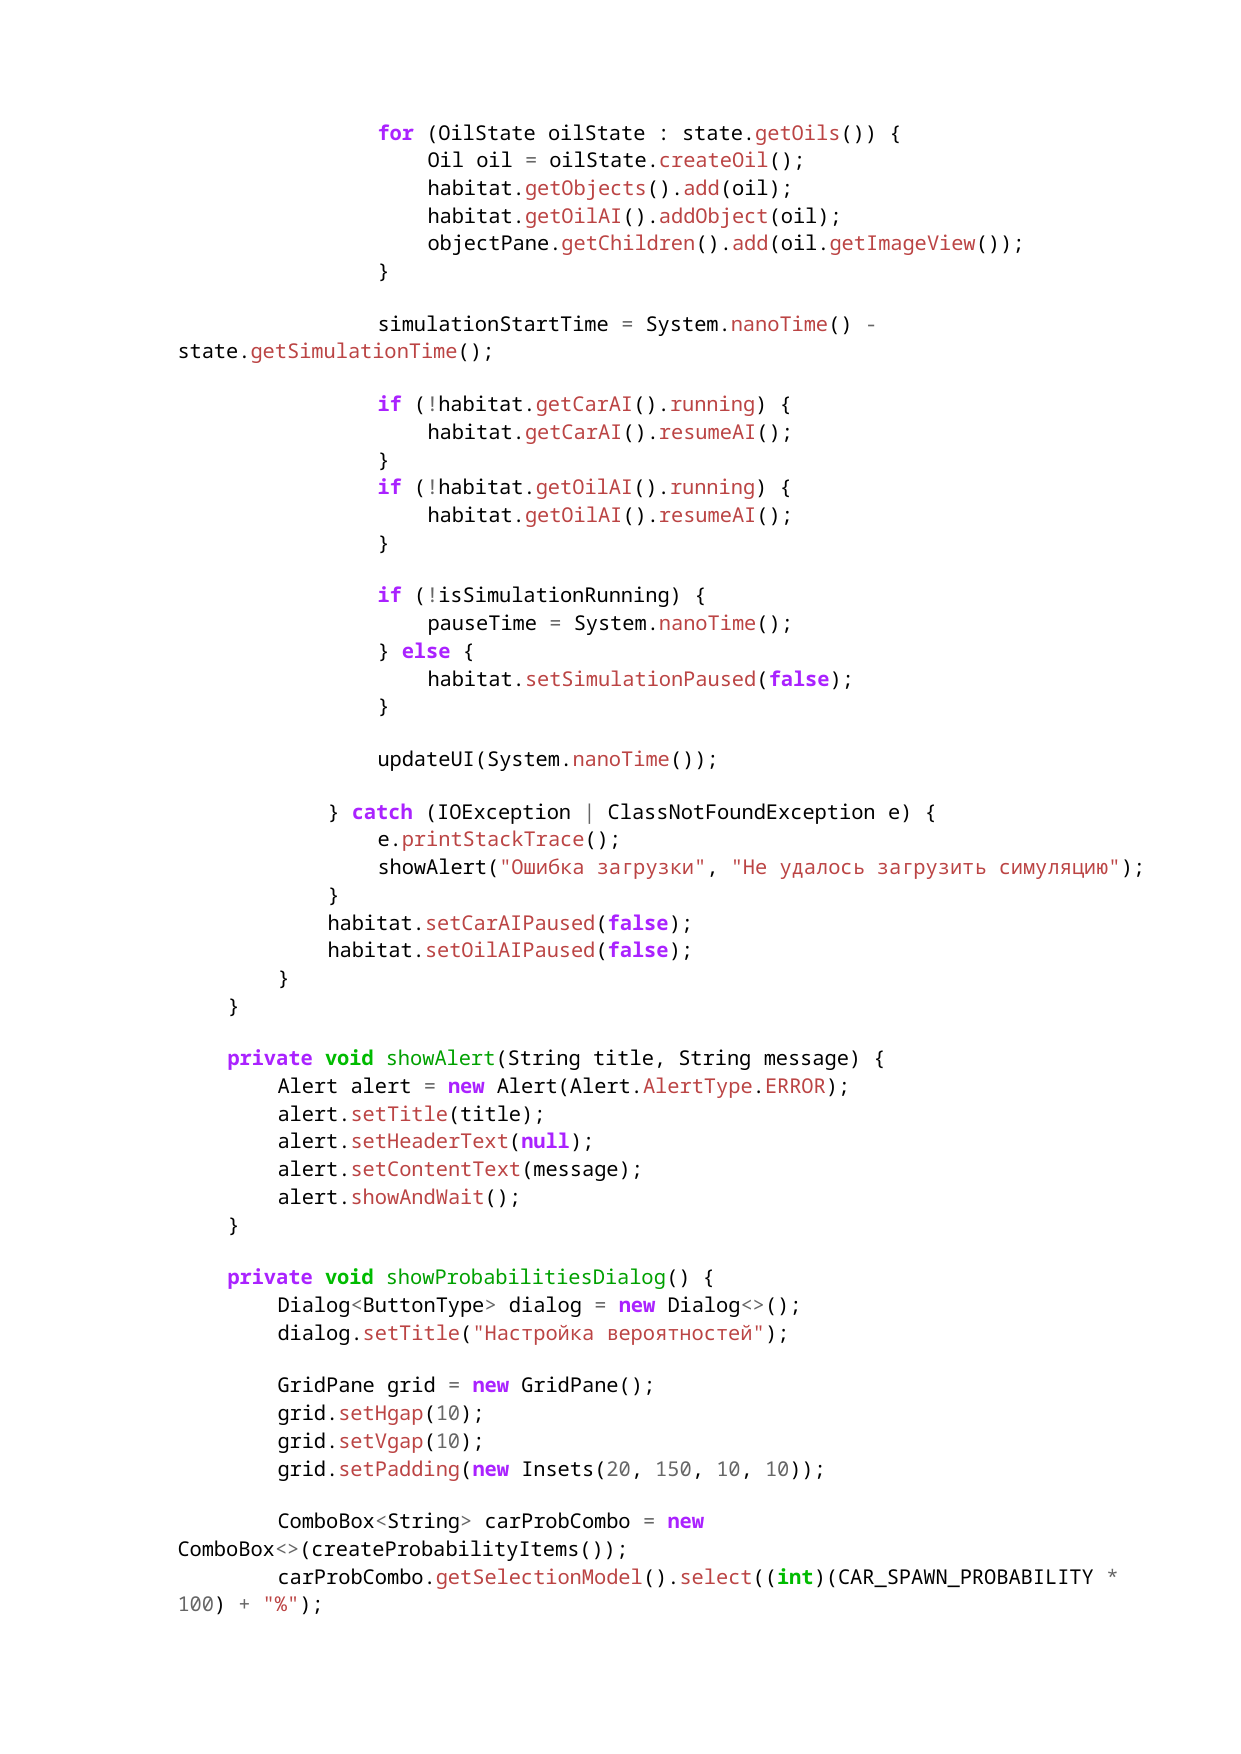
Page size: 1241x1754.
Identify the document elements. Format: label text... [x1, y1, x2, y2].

text } [177, 257, 1152, 284]
text grid.setPadding(new Insets(20, 150, 10, 10)); [177, 1454, 1152, 1482]
text habitat.getOilAI().addObject(oil); [177, 201, 1152, 229]
text e.printStackTrace(); [177, 825, 1152, 853]
text private void showAlert(String title, String message) { [177, 1044, 1152, 1072]
text simulationStartTime = System.nanoTime() - state.getSimulationTime(); [177, 309, 1152, 365]
text GridPane grid = new GridPane(); [177, 1371, 1152, 1399]
text habitat.setOilAIPaused(false); [177, 936, 1152, 963]
text private void showProbabilitiesDialog() { [177, 1263, 1152, 1291]
text } else { [177, 636, 1152, 664]
text alert.setContentText(message); [177, 1155, 1152, 1182]
text dialog.setTitle("Настройка вероятностей"); [177, 1318, 1152, 1346]
text showAlert("Ошибка загрузки", "Не удалось загрузить симуляцию"); [177, 853, 1152, 880]
text alert.setHeaderText(null); [177, 1127, 1152, 1155]
text updateUI(System.nanoTime()); [177, 744, 1152, 772]
text if (!isSimulationRunning) { [177, 581, 1152, 609]
text alert.showAndWait(); [177, 1182, 1152, 1210]
text grid.setHgap(10); [177, 1399, 1152, 1426]
text alert.setTitle(title); [177, 1099, 1152, 1127]
text } [177, 528, 1152, 556]
text } catch (IOException | ClassNotFoundException e) { [177, 797, 1152, 825]
text habitat.getOilAI().resumeAI(); [177, 501, 1152, 528]
text } [177, 692, 1152, 719]
text ComboBox<String> carProbCombo = new ComboBox<>(createProbabilityItems()); [177, 1507, 1152, 1562]
text habitat.setSimulationPaused(false); [177, 664, 1152, 692]
text grid.setVgap(10); [177, 1426, 1152, 1454]
text } [177, 445, 1152, 473]
text carProbCombo.getSelectionModel().select((int)(CAR_SPAWN_PROBABILITY * 100) + "%"); [177, 1562, 1152, 1618]
text habitat.getCarAI().resumeAI(); [177, 417, 1152, 445]
text } [177, 991, 1152, 1019]
text } [177, 1210, 1152, 1238]
text if (!habitat.getCarAI().running) { [177, 390, 1152, 417]
text objectPane.getChildren().add(oil.getImageView()); [177, 229, 1152, 257]
text Alert alert = new Alert(Alert.AlertType.ERROR); [177, 1072, 1152, 1099]
text pauseTime = System.nanoTime(); [177, 609, 1152, 636]
text Oil oil = oilState.createOil(); [177, 146, 1152, 173]
text if (!habitat.getOilAI().running) { [177, 473, 1152, 501]
text } [177, 963, 1152, 991]
text for (OilState oilState : state.getOils()) { [177, 118, 1152, 146]
text } [177, 880, 1152, 908]
text Dialog<ButtonType> dialog = new Dialog<>(); [177, 1291, 1152, 1318]
text habitat.getObjects().add(oil); [177, 173, 1152, 201]
text habitat.setCarAIPaused(false); [177, 908, 1152, 936]
